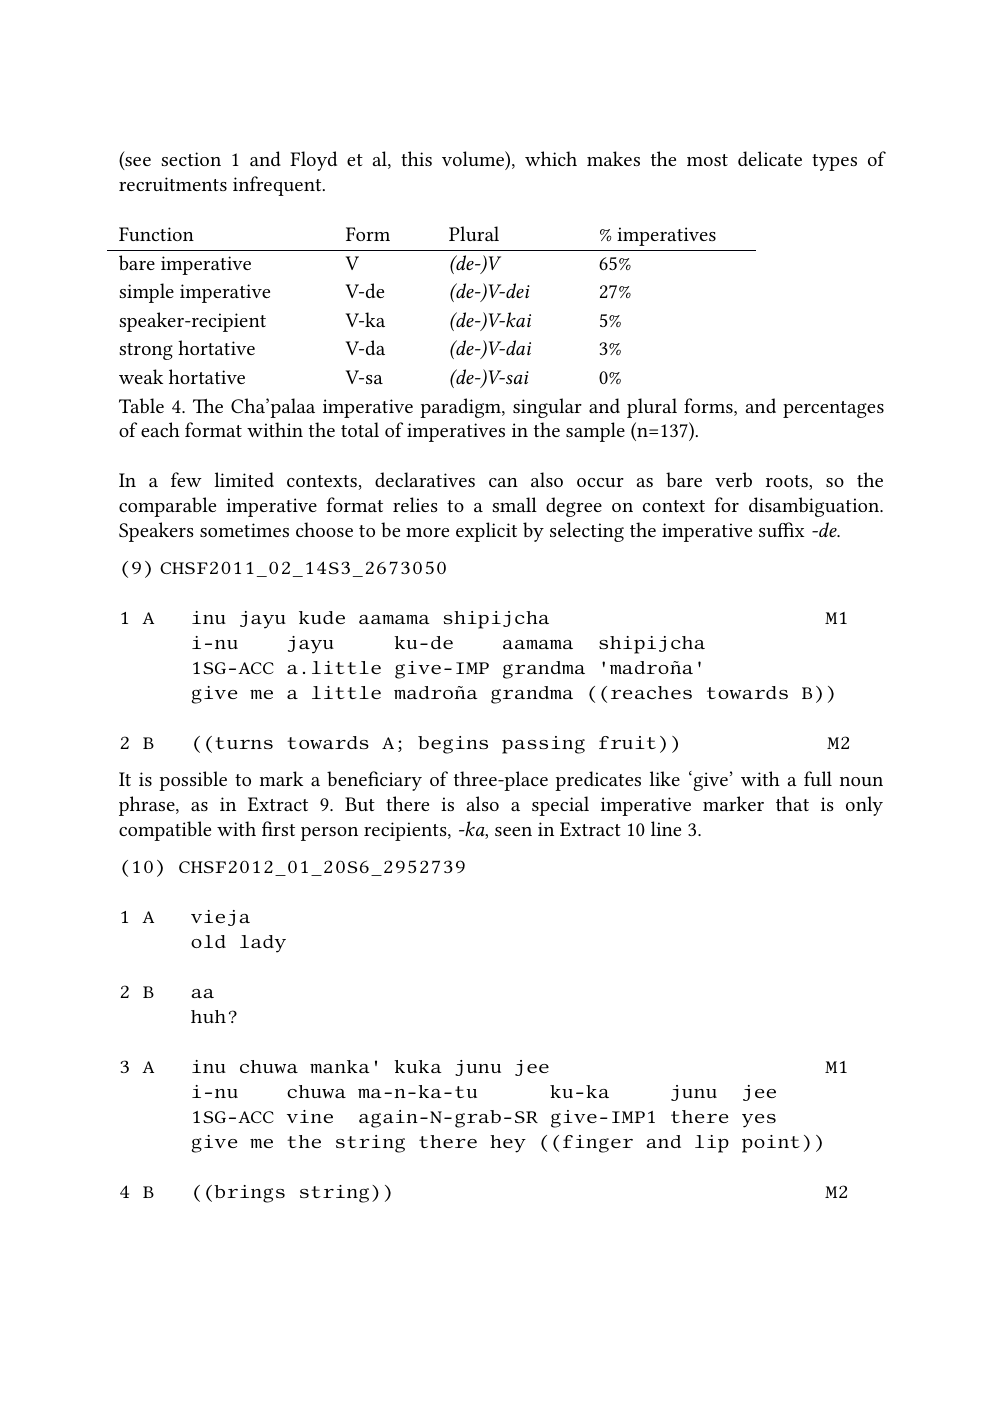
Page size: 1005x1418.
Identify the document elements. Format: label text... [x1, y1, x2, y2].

table_cell 0% [587, 365, 756, 393]
table_cell (de-)V-dai [437, 336, 587, 364]
text Table 4. The Cha’palaa imperative paradigm, singular and plural forms, and percentages of each format within the total of imperatives in the sample (n=137). [118, 393, 886, 443]
table_cell (de-)V-kai [437, 307, 587, 336]
list CHSF2011_02_14S3_2673050 1 A inu jayu kude aamama shipijcha M1 i-nu jayu ku-de aamama shipijcha 1SG-ACC a.little give-IMP grandma 'madroña' give me a little madroña grandma ((reaches towards B)) 2 B ((turns towards A; begins passing fruit)) M2 [118, 554, 886, 754]
table_cell bare imperative [107, 251, 334, 279]
table_cell (de-)V [437, 251, 587, 279]
table_cell speaker-recipient [107, 307, 334, 336]
table_cell V [334, 251, 437, 279]
table_cell simple imperative [107, 279, 334, 307]
list CHSF2012_01_20S6_2952739 1 A vieja old lady 2 B aa huh? 3 A inu chuwa manka' kuka junu jee M1 i-nu chuwa ma-n-ka-tu ku-ka junu jee 1SG-ACC vine again-N-grab-SR give-IMP1 there yes give me the string there hey ((finger and lip point)) 4 B ((brings string)) M2 [118, 854, 886, 1204]
table_cell 27% [587, 279, 756, 307]
text In a few limited contexts, declaratives can also occur as bare verb roots, so the comparable imperative format relies to a small degree on context for disambiguation. Speakers sometimes choose to be more explicit by selecting the imperative suffix -de. [118, 468, 886, 542]
table_cell 65% [587, 251, 756, 279]
table_cell strong hortative [107, 336, 334, 364]
table_header Form [334, 221, 437, 250]
table_header Plural [437, 221, 587, 250]
table_cell V-de [334, 279, 437, 307]
table_cell 3% [587, 336, 756, 364]
table_header % imperatives [587, 221, 756, 250]
table_cell V-ka [334, 307, 437, 336]
text It is possible to mark a beneficiary of three-place predicates like ‘give’ with a full noun phrase, as in Extract 9. But there is also a special imperative marker that is only compatible with first person recipients, -ka, seen in Extract 10 line 3. [118, 767, 886, 841]
table_cell V-da [334, 336, 437, 364]
text (see section 1 and Floyd et al, this volume), which makes the most delicate types of recruitments infrequent. [118, 147, 886, 197]
table_cell 5% [587, 307, 756, 336]
table_cell V-sa [334, 365, 437, 393]
table_cell (de-)V-dei [437, 279, 587, 307]
table_cell weak hortative [107, 365, 334, 393]
table_cell (de-)V-sai [437, 365, 587, 393]
table_header Function [107, 221, 334, 250]
